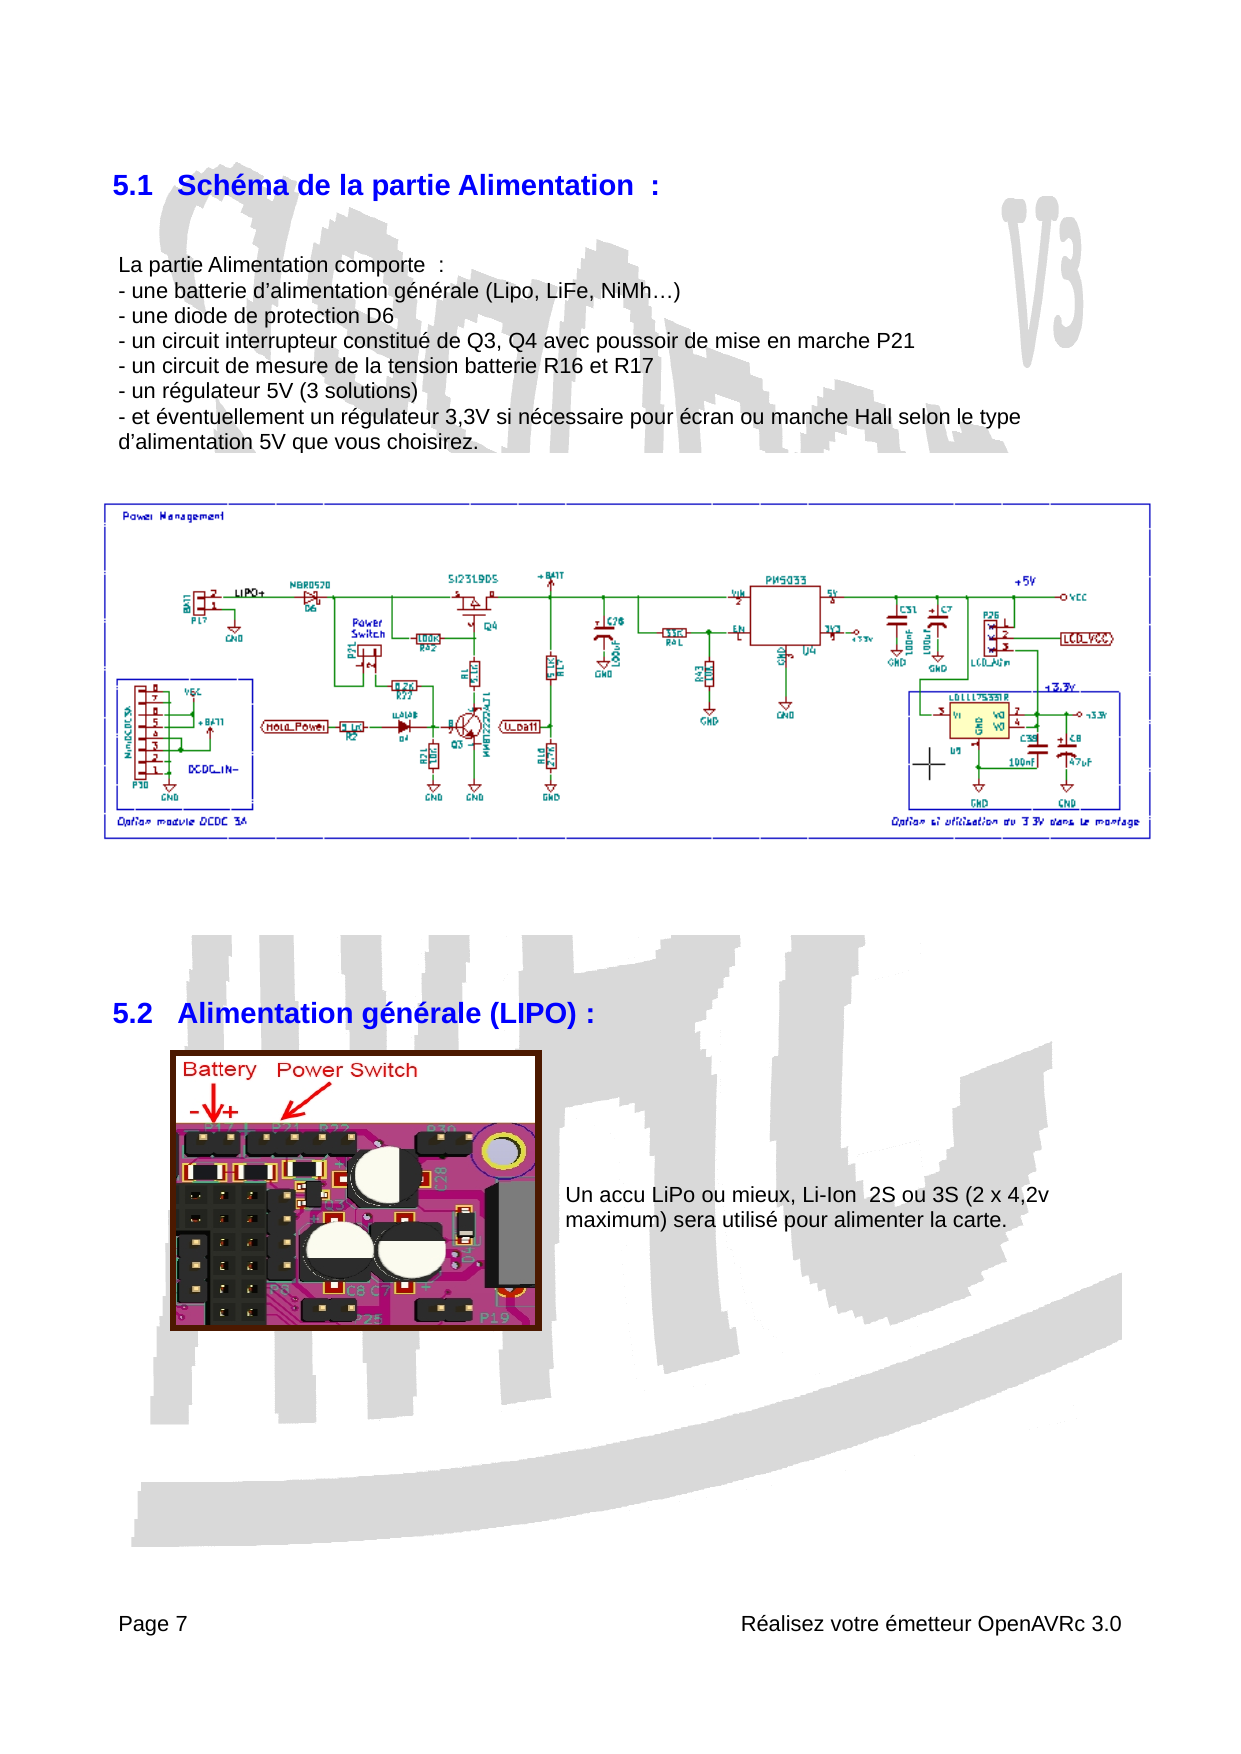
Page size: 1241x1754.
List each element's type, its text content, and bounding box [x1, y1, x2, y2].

text - un circuit interrupteur constitué de Q3, Q4 avec poussoir de mise en marche P21 [118, 328, 1122, 353]
text - un régulateur 5V (3 solutions) [118, 378, 1122, 403]
subtitle 5.2 Alimentation générale (LIPO) : [112, 997, 1122, 1030]
text - et éventuellement un régulateur 3,3V si nécessaire pour écran ou manche Hall selon le type d’alimentation 5V que vous choisirez. [118, 403, 1122, 453]
text - une batterie d’alimentation générale (Lipo, LiFe, NiMh…) [118, 277, 1122, 303]
text - un circuit de mesure de la tension batterie R16 et R17 [118, 353, 1122, 378]
text La partie Alimentation comporte : [118, 252, 1122, 277]
text - une diode de protection D6 [118, 303, 1122, 328]
picture [176, 1056, 535, 1325]
text [118, 1182, 170, 1233]
picture [51, 453, 1189, 935]
text Un accu LiPo ou mieux, Li-Ion 2S ou 3S (2 x 4,2v maximum) sera utilisé pour alimenter la carte. [542, 1182, 1122, 1233]
subtitle 5.1 Schéma de la partie Alimentation : [112, 167, 1122, 201]
